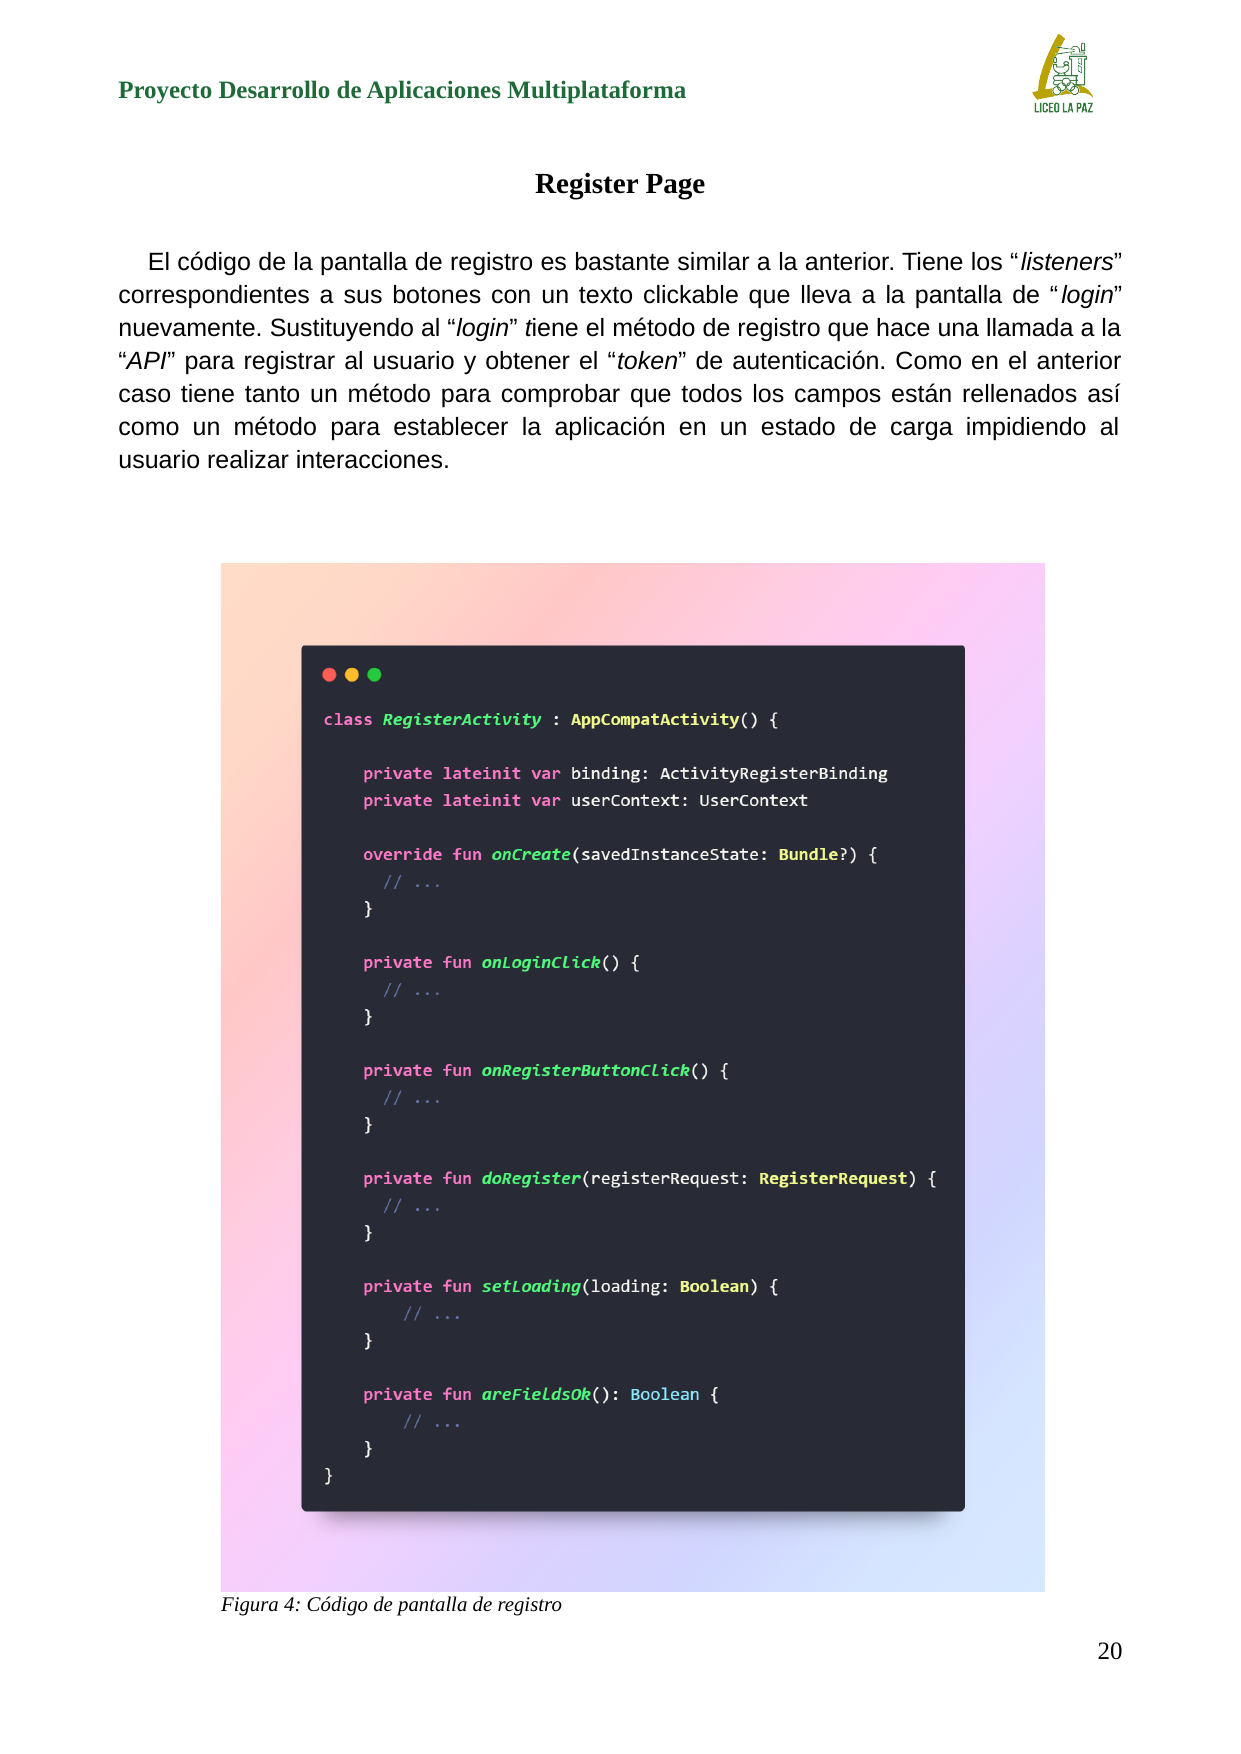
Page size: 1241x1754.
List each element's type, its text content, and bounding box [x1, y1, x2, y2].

text Figura 4: Código de pantalla de registro [221, 1592, 1045, 1616]
text El código de la pantalla de registro es bastante similar a la anterior. Tiene los “listeners” correspondientes a sus botones con un texto clickable que lleva a la pantalla de “login” nuevamente. Sustituyendo al “login” tiene el método de registro que hace una llamada a la “API” para registrar al usuario y obtener el “token” de autenticación. Como en el anterior caso tiene tanto un método para comprobar que todos los campos están rellenados así como un método para establecer la aplicación en un estado de carga impidiendo al usuario realizar interacciones. [118, 247, 1122, 474]
subtitle Register Page [118, 166, 1122, 199]
picture [220, 563, 1046, 1592]
picture [1025, 26, 1100, 121]
